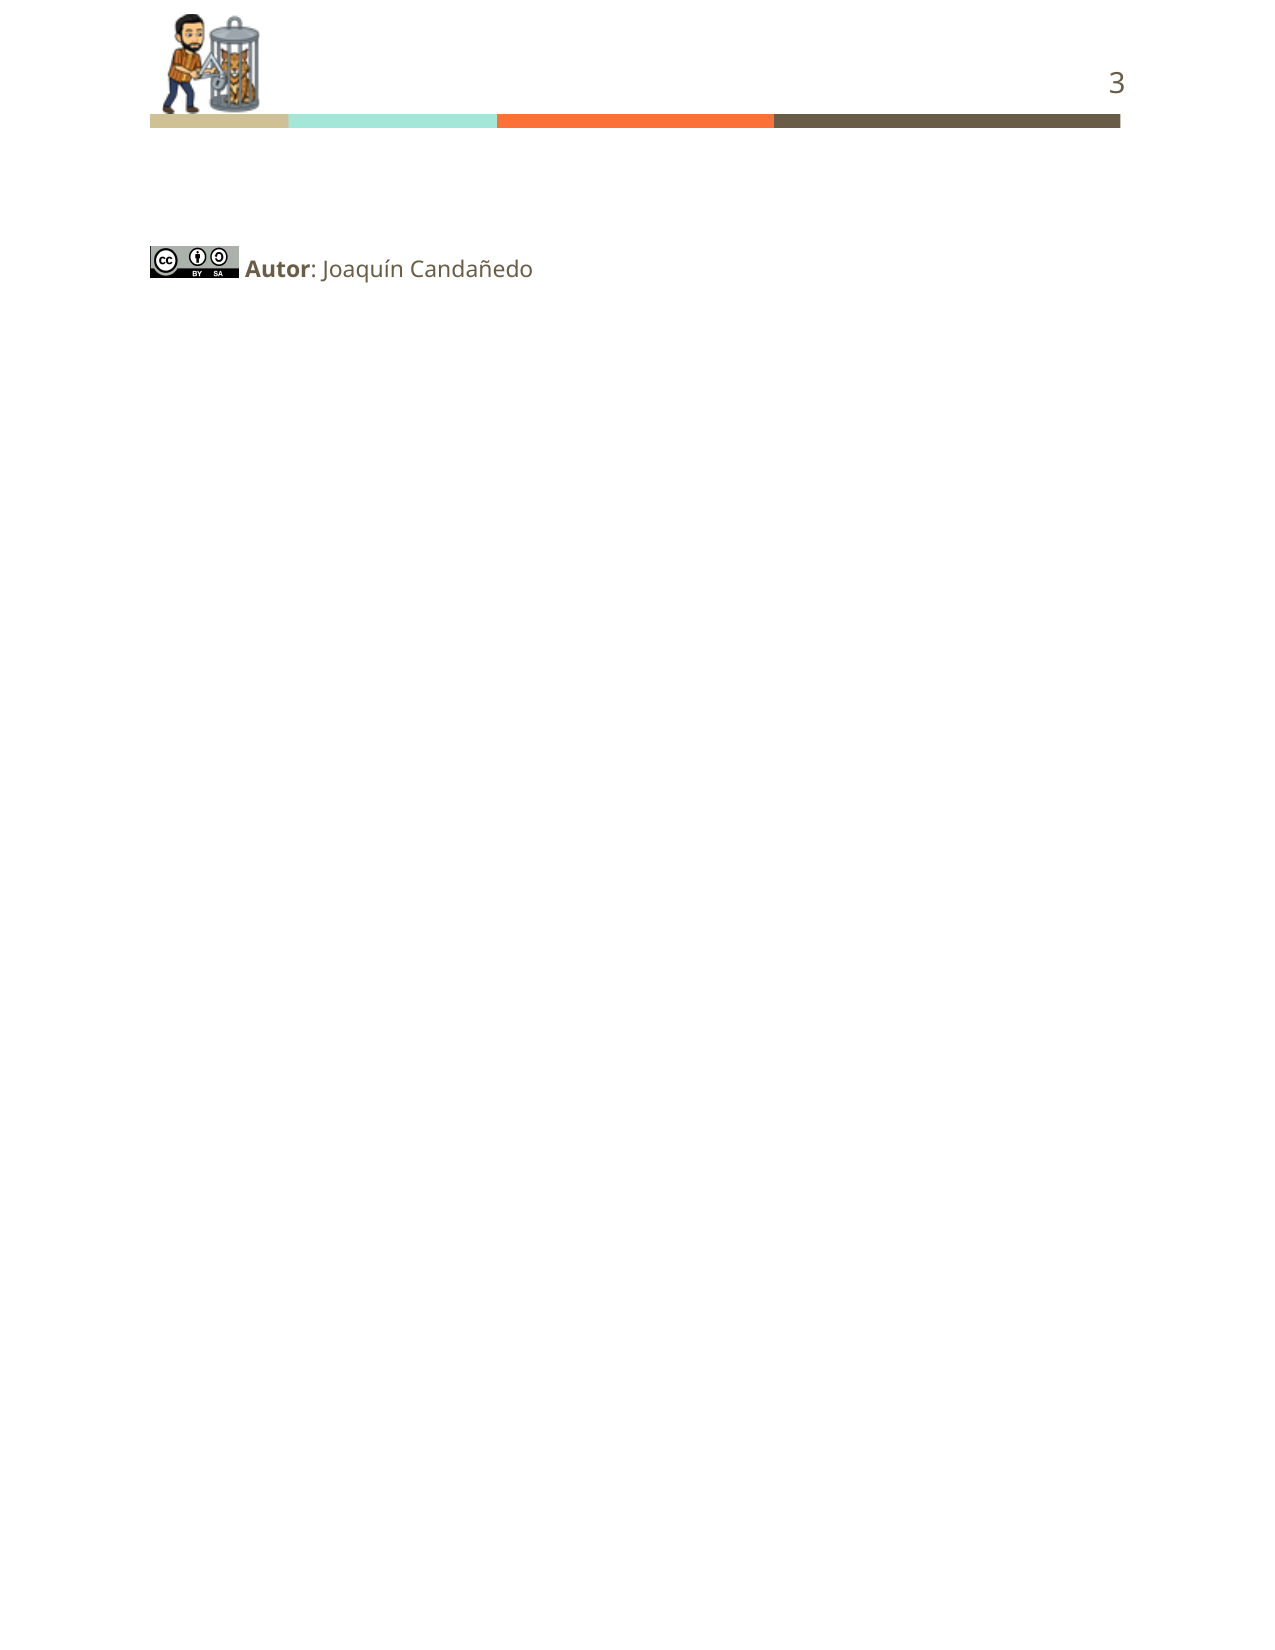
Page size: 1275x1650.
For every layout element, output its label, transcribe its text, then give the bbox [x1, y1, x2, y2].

picture [150, 14, 1121, 128]
picture [150, 246, 239, 278]
text Autor: Joaquín Candañedo [150, 246, 1125, 284]
